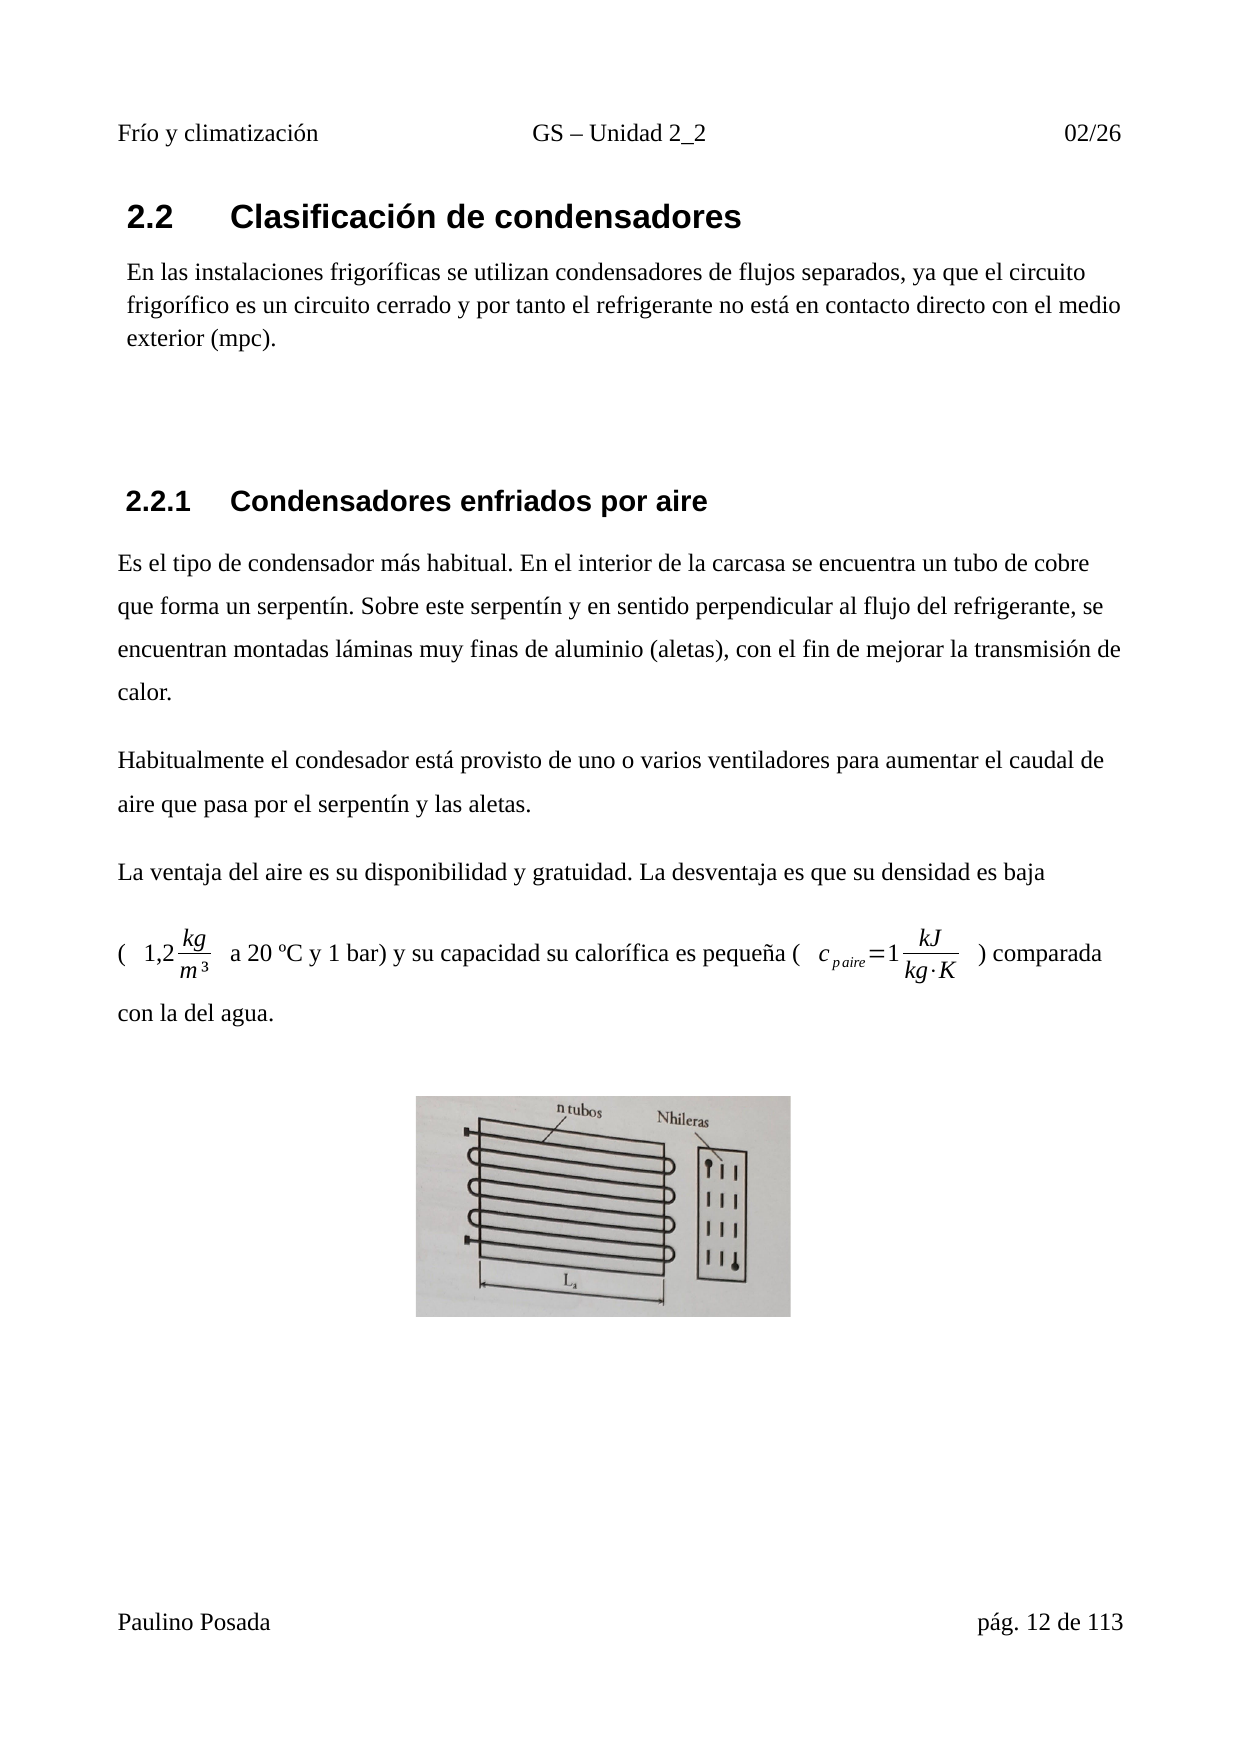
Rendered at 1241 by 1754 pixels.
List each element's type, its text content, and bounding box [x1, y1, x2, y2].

text En las instalaciones frigoríficas se utilizan condensadores de flujos separados, ya que el circuito frigorífico es un circuito cerrado y por tanto el refrigerante no está en contacto directo con el medio exterior (mpc). [126, 257, 1123, 351]
subtitle Condensadores enfriados por aire [117, 484, 1123, 518]
text Habitualmente el condesador está provisto de uno o varios ventiladores para aumentar el caudal de aire que pasa por el serpentín y las aletas. [117, 746, 1123, 817]
text La ventaja del aire es su disponibilidad y gratuidad. La desventaja es que su densidad es baja [117, 857, 1123, 886]
text (a 20 ºC y 1 bar) y su capacidad su calorífica es pequeña () comparada con la del agua. [117, 925, 1123, 1027]
text Es el tipo de condensador más habitual. En el interior de la carcasa se encuentra un tubo de cobre que forma un serpentín. Sobre este serpentín y en sentido perpendicular al flujo del refrigerante, se encuentran montadas láminas muy finas de aluminio (aletas), con el fin de mejorar la transmisión de calor. [117, 548, 1123, 706]
picture [415, 1096, 791, 1317]
subtitle Clasificación de condensadores [117, 197, 1123, 236]
